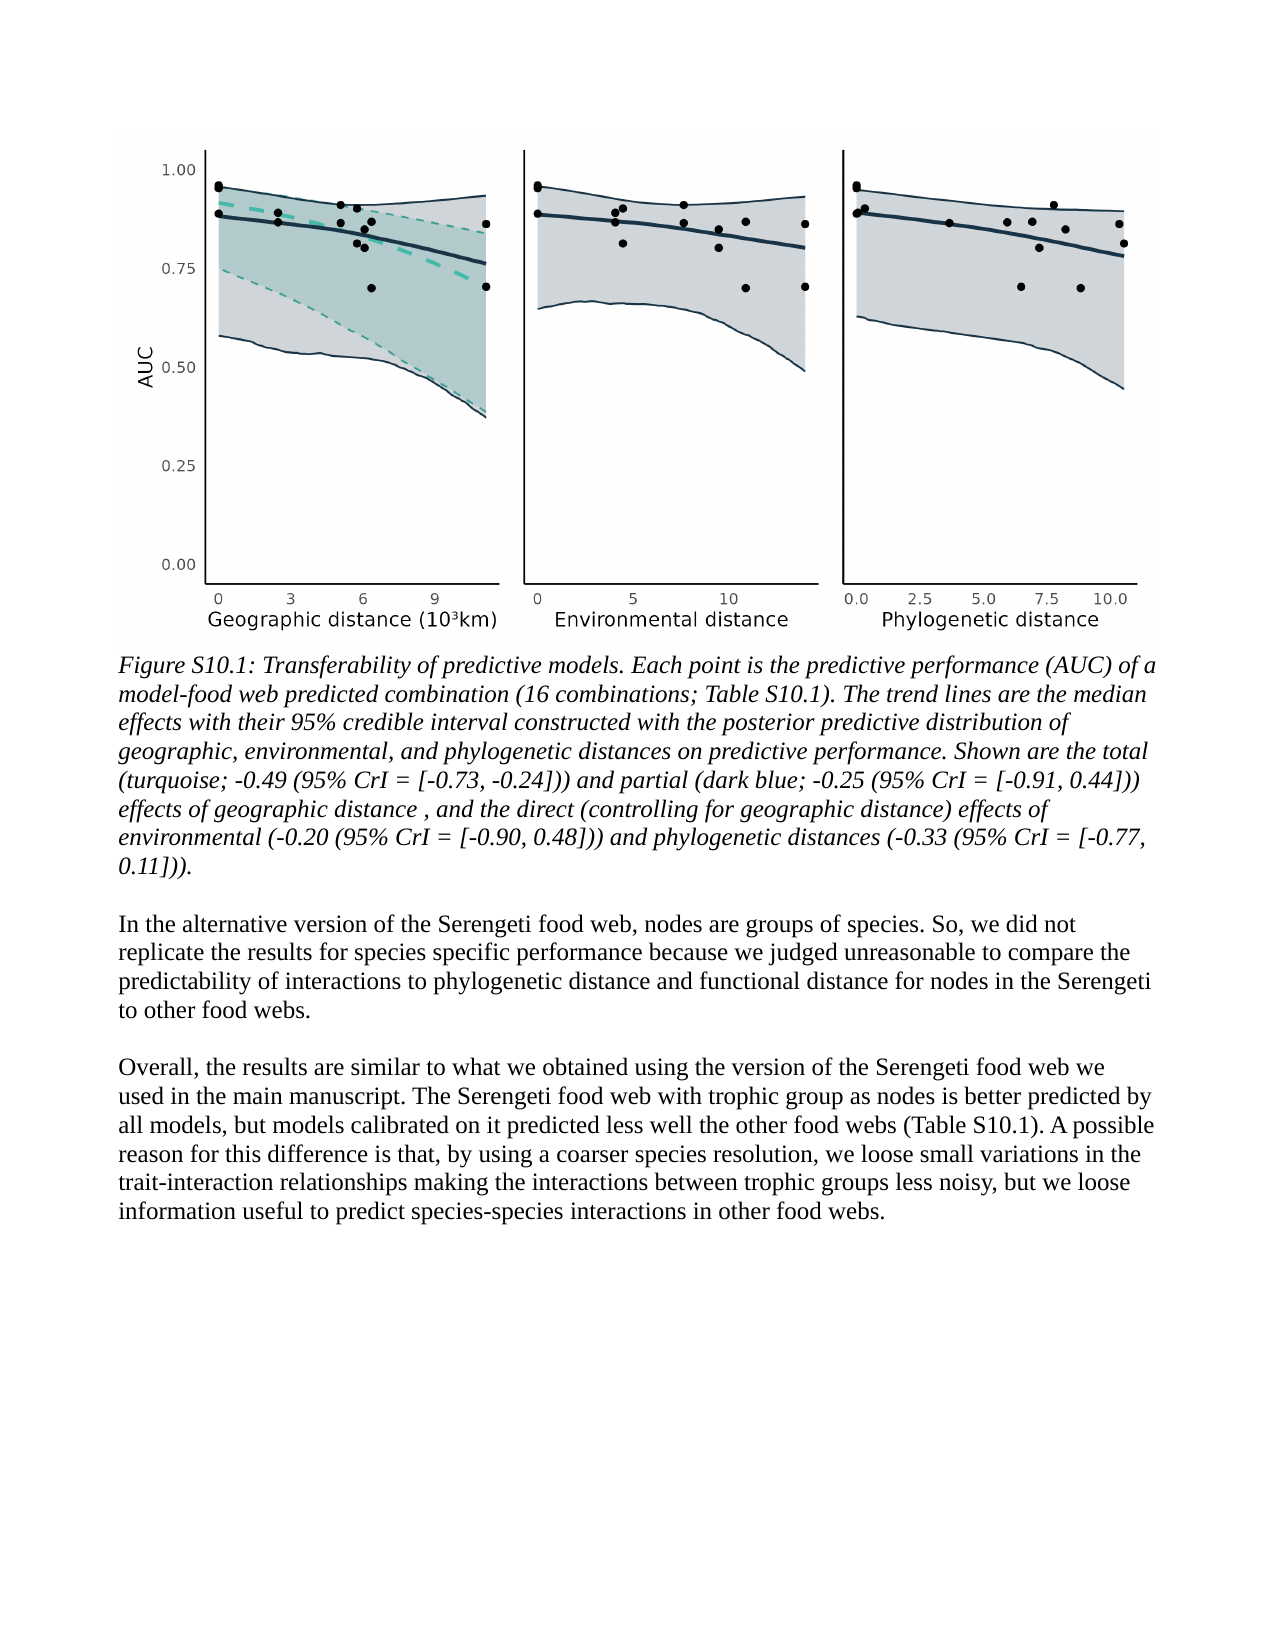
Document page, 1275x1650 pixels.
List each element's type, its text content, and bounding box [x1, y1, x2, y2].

picture [118, 130, 1157, 650]
text Overall, the results are similar to what we obtained using the version of the Serengeti food web we used in the main manuscript. The Serengeti food web with trophic group as nodes is better predicted by all models, but models calibrated on it predicted less well the other food webs (Table S10.1). A possible reason for this difference is that, by using a coarser species resolution, we loose small variations in the trait-interaction relationships making the interactions between trophic groups less noisy, but we loose information useful to predict species-species interactions in other food webs. [118, 1052, 1157, 1225]
text In the alternative version of the Serengeti food web, nodes are groups of species. So, we did not replicate the results for species specific performance because we judged unreasonable to compare the predictability of interactions to phylogenetic distance and functional distance for nodes in the Serengeti to other food webs. [118, 909, 1157, 1024]
text Figure S10.1: Transferability of predictive models. Each point is the predictive performance (AUC) of a model-food web predicted combination (16 combinations; Table S10.1). The trend lines are the median effects with their 95% credible interval constructed with the posterior predictive distribution of geographic, environmental, and phylogenetic distances on predictive performance. Shown are the total (turquoise; -0.49 (95% CrI = [-0.73, -0.24])) and partial (dark blue; -0.25 (95% CrI = [-0.91, 0.44])) effects of geographic distance , and the direct (controlling for geographic distance) effects of environmental (-0.20 (95% CrI = [-0.90, 0.48])) and phylogenetic distances (-0.33 (95% CrI = [-0.77, 0.11])). [118, 650, 1157, 880]
